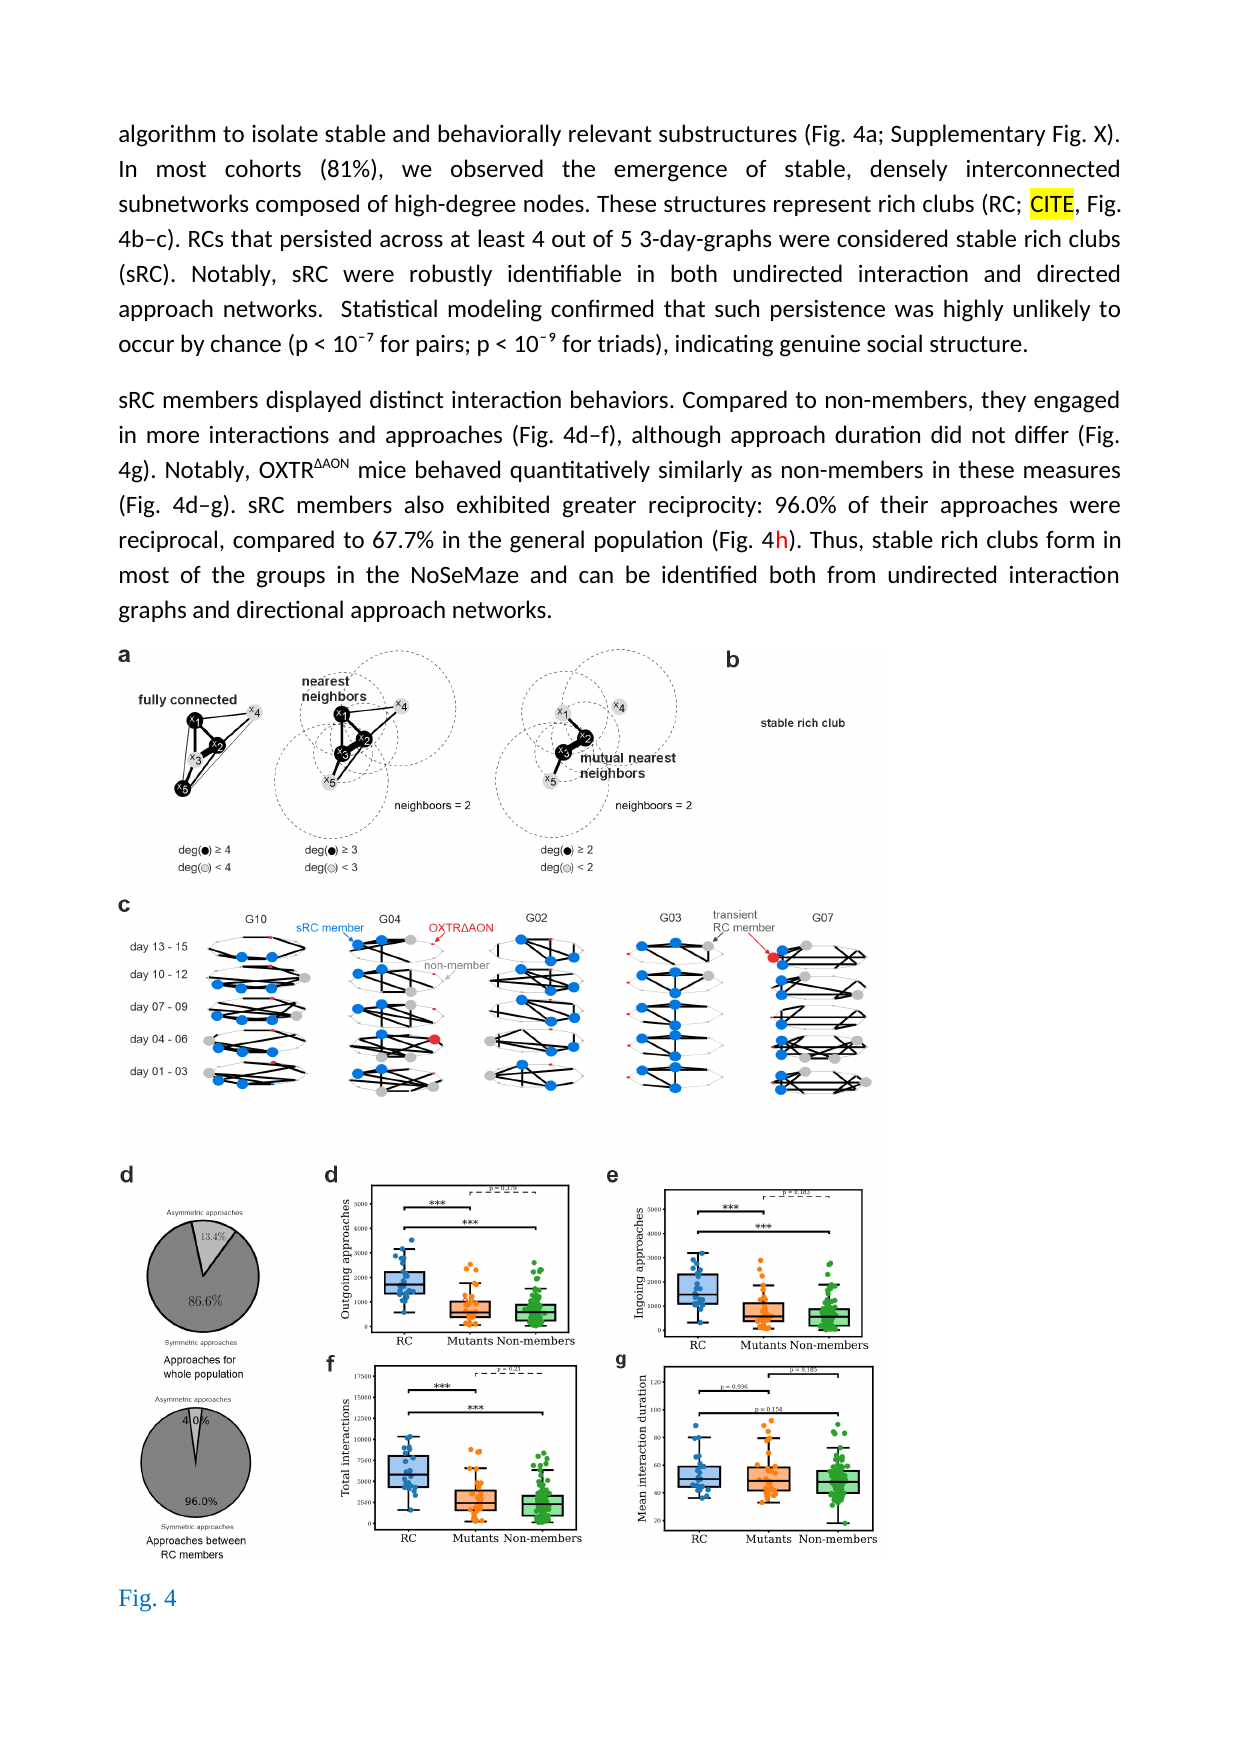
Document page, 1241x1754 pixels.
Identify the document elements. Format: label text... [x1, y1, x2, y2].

text sRC members displayed distinct interaction behaviors. Compared to non-members, they engaged in more interactions and approaches (Fig. 4d–f), although approach duration did not differ (Fig. 4g). Notably, OXTRΔAON mice behaved quantitatively similarly as non-members in these measures (Fig. 4d–g). sRC members also exhibited greater reciprocity: 96.0% of their approaches were reciprocal, compared to 67.7% in the general population (Fig. 4h). Thus, stable rich clubs form in most of the groups in the NoSeMaze and can be identified both from undirected interaction graphs and directional approach networks. [118, 384, 1122, 624]
picture [118, 649, 887, 1559]
text Fig. 4 [118, 1583, 1122, 1612]
text algorithm to isolate stable and behaviorally relevant substructures (Fig. 4a; Supplementary Fig. X). In most cohorts (81%), we observed the emergence of stable, densely interconnected subnetworks composed of high-degree nodes. These structures represent rich clubs (RC; CITE, Fig. 4b–c). RCs that persisted across at least 4 out of 5 3-day-graphs were considered stable rich clubs (sRC). Notably, sRC were robustly identifiable in both undirected interaction and directed approach networks. Statistical modeling confirmed that such persistence was highly unlikely to occur by chance (p < 10⁻⁷ for pairs; p < 10⁻⁹ for triads), indicating genuine social structure. [118, 118, 1122, 359]
